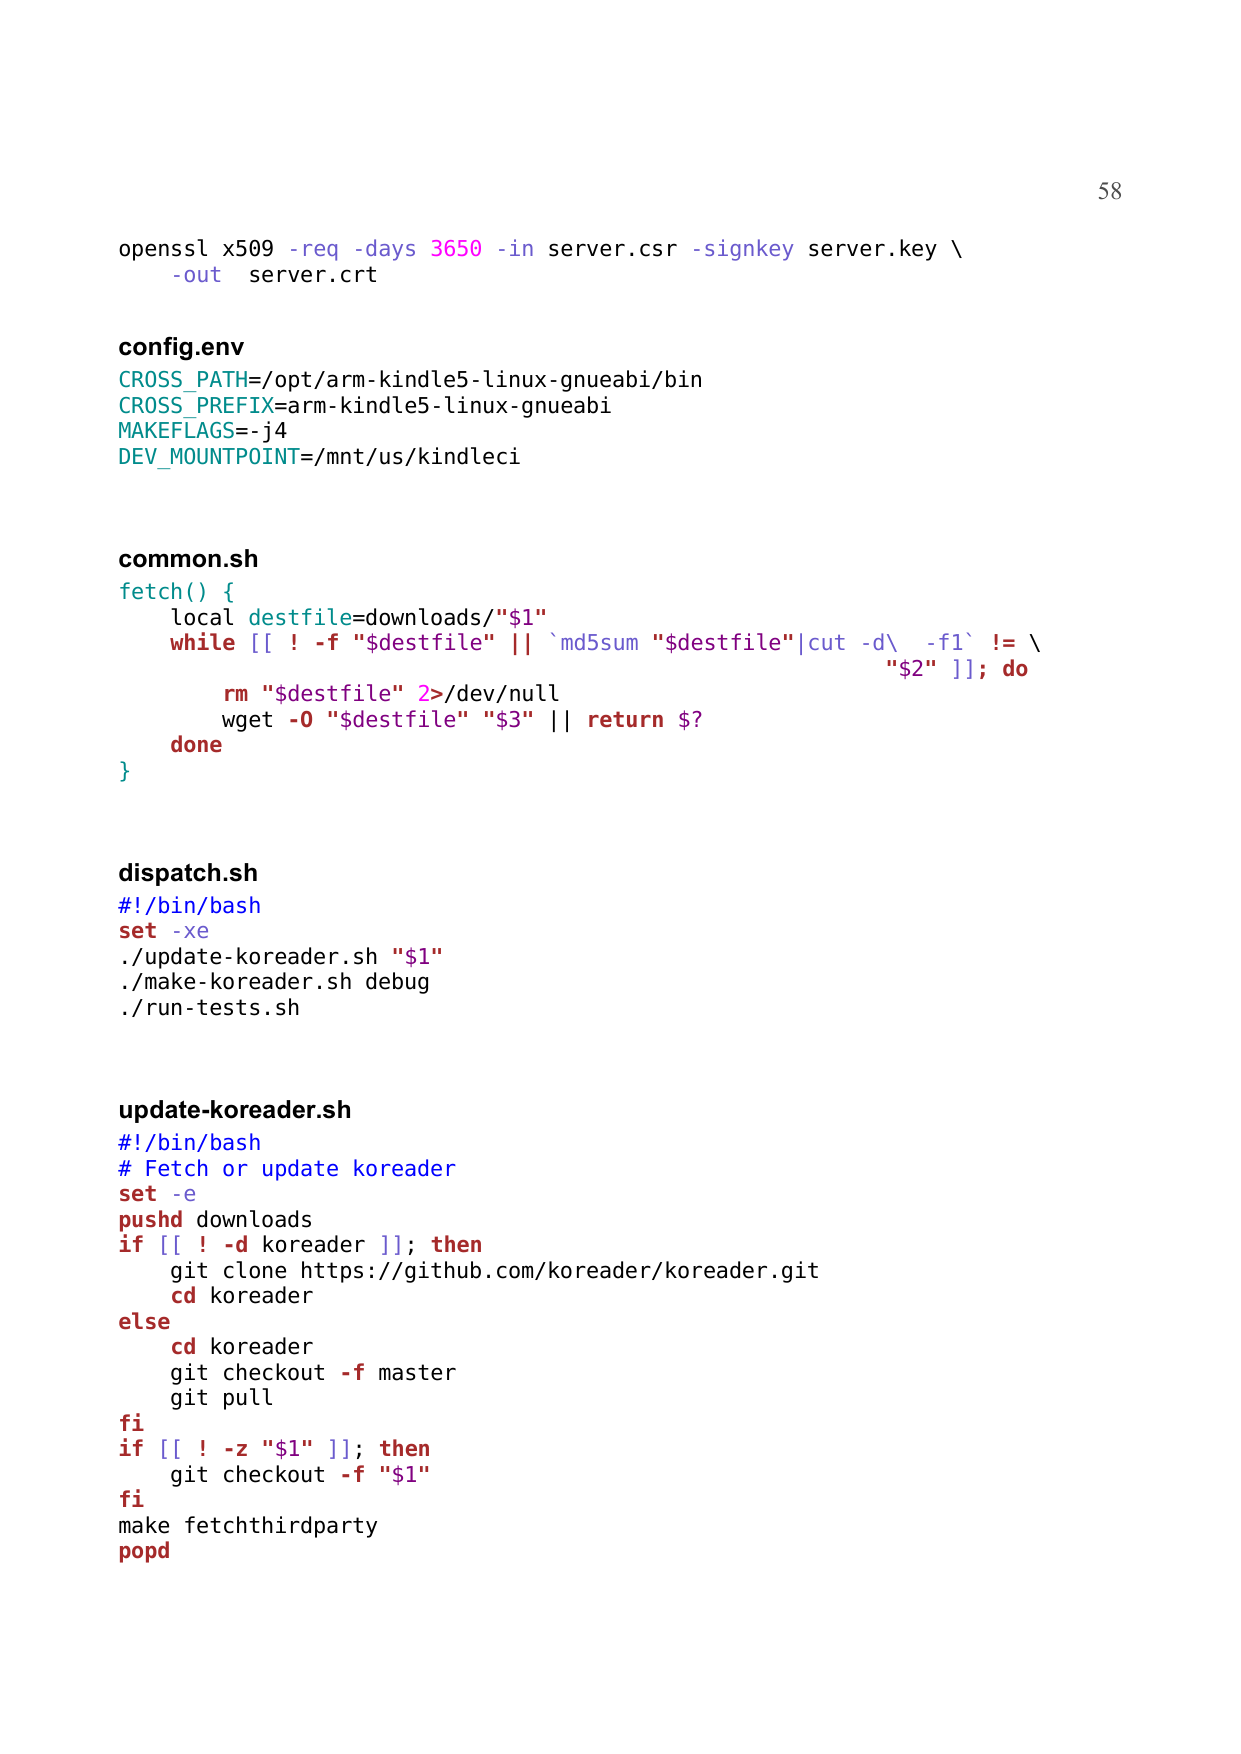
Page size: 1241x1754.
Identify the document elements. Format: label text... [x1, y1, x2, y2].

text else [118, 1308, 1122, 1334]
text popd [118, 1538, 1122, 1564]
text ./update-koreader.sh "$1" [118, 944, 1122, 969]
text if [[ ! -d koreader ]]; then [118, 1232, 1122, 1257]
text rm "$destfile" 2>/dev/null [118, 681, 1122, 707]
text make fetchthirdparty [118, 1513, 1122, 1538]
text #!/bin/bash [118, 1130, 1122, 1155]
text MAKEFLAGS=-j4 [118, 418, 1122, 444]
subtitle update-koreader.sh [118, 1096, 1122, 1124]
subtitle config.env [118, 333, 1122, 361]
text local destfile=downloads/"$1" [118, 604, 1122, 630]
text DEV_MOUNTPOINT=/mnt/us/kindleci [118, 444, 1122, 469]
text openssl x509 -req -days 3650 -in server.csr -signkey server.key \ [118, 236, 1122, 262]
text git clone https://github.com/koreader/koreader.git [118, 1257, 1122, 1283]
text set -e [118, 1181, 1122, 1206]
text git checkout -f "$1" [118, 1462, 1122, 1487]
text ./run-tests.sh [118, 995, 1122, 1020]
text fi [118, 1411, 1122, 1436]
text fi [118, 1487, 1122, 1513]
text #!/bin/bash [118, 893, 1122, 918]
text -out server.crt [118, 262, 1122, 287]
text done [118, 732, 1122, 758]
text "$2" ]]; do [118, 656, 1122, 681]
text CROSS_PATH=/opt/arm-kindle5-linux-gnueabi/bin [118, 367, 1122, 393]
text set -xe [118, 918, 1122, 944]
subtitle common.sh [118, 545, 1122, 573]
text pushd downloads [118, 1206, 1122, 1232]
text wget -O "$destfile" "$3" || return $? [118, 707, 1122, 732]
text fetch() { [118, 579, 1122, 604]
text ./make-koreader.sh debug [118, 969, 1122, 995]
text while [[ ! -f "$destfile" || `md5sum "$destfile"|cut -d\ -f1` != \ [118, 630, 1122, 656]
text cd koreader [118, 1334, 1122, 1359]
text } [118, 758, 1122, 783]
subtitle dispatch.sh [118, 858, 1122, 886]
text if [[ ! -z "$1" ]]; then [118, 1436, 1122, 1462]
text git checkout -f master [118, 1359, 1122, 1385]
text CROSS_PREFIX=arm-kindle5-linux-gnueabi [118, 393, 1122, 418]
text cd koreader [118, 1283, 1122, 1308]
text git pull [118, 1385, 1122, 1411]
text # Fetch or update koreader [118, 1155, 1122, 1181]
